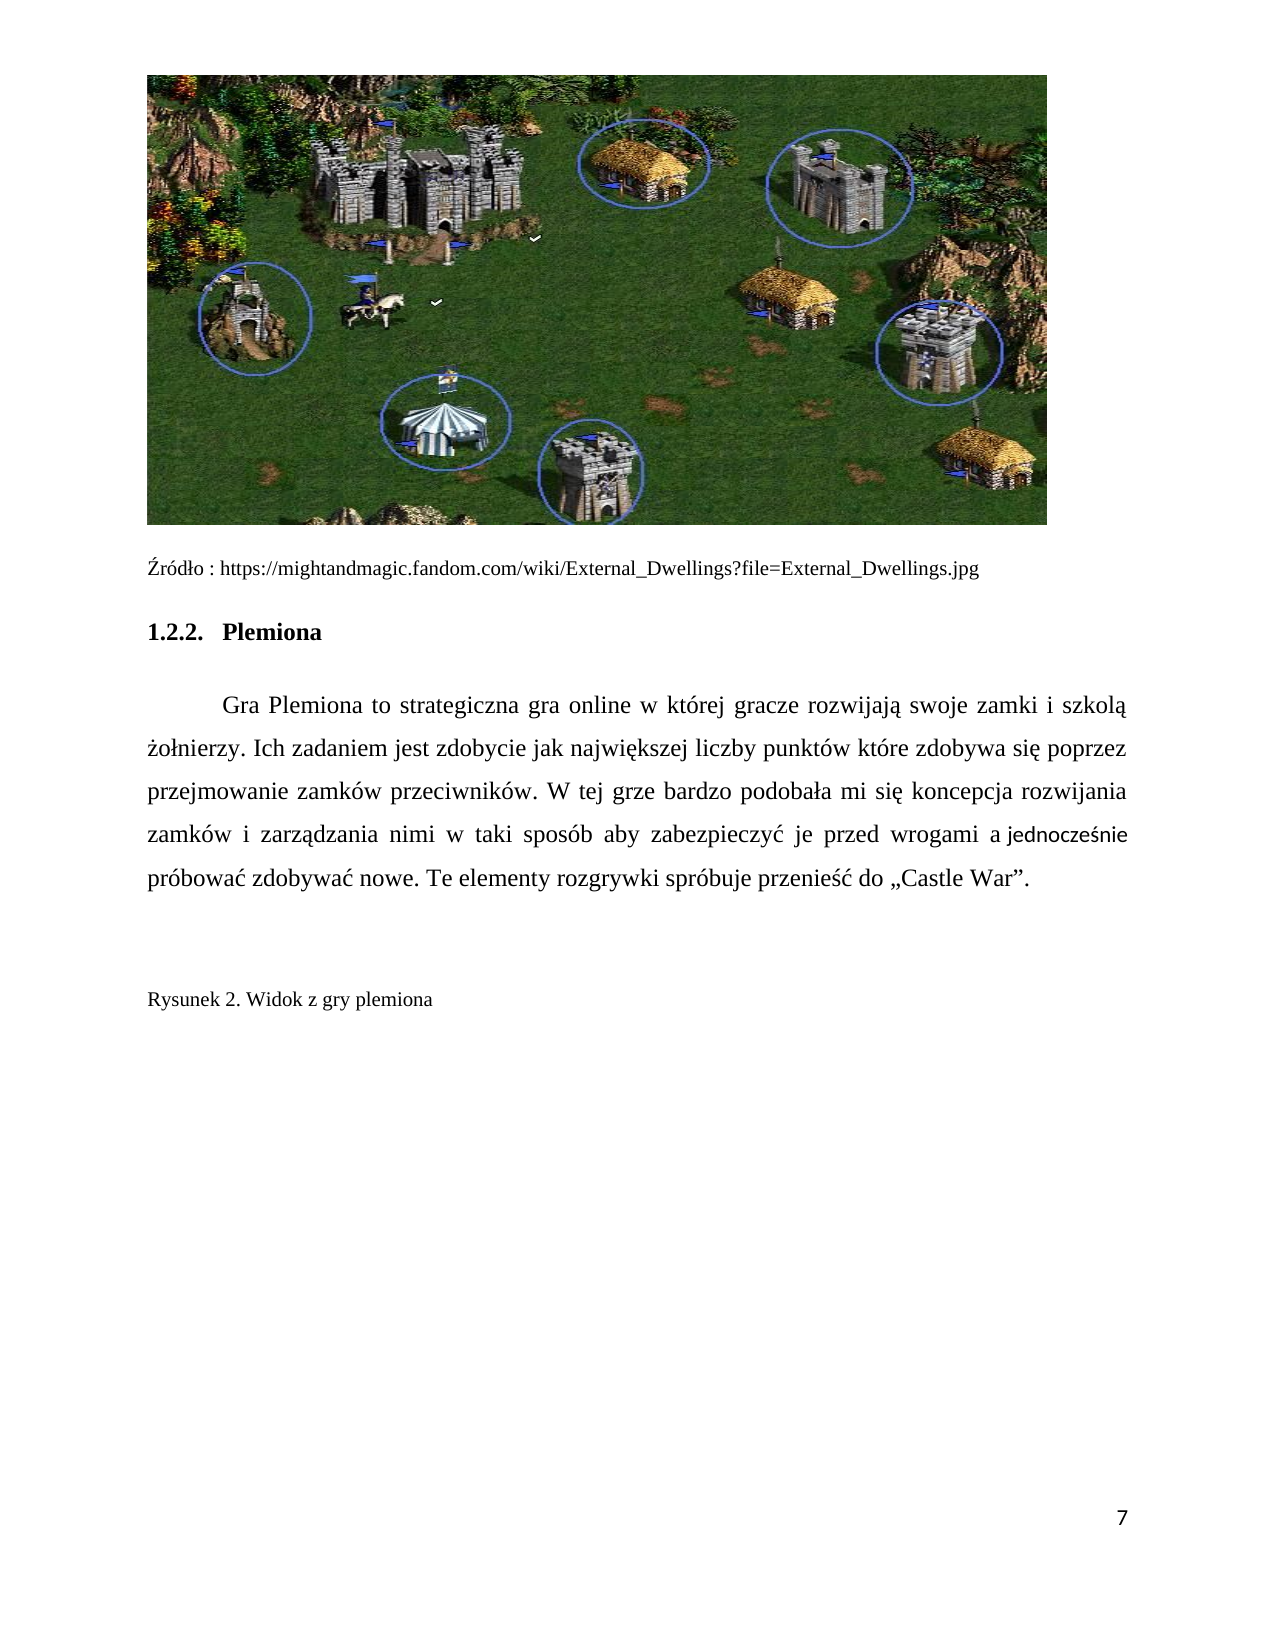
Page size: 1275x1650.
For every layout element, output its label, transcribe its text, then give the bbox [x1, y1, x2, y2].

list Plemiona [147, 617, 1128, 645]
text Gra Plemiona to strategiczna gra online w której gracze rozwijają swoje zamki i szkolą żołnierzy. Ich zadaniem jest zdobycie jak największej liczby punktów które zdobywa się poprzez przejmowanie zamków przeciwników. W tej grze bardzo podobała mi się koncepcja rozwijania zamków i zarządzania nimi w taki sposób aby zabezpieczyć je przed wrogami a jednocześnie próbować zdobywać nowe. Te elementy rozgrywki spróbuje przenieść do „Castle War”. [147, 690, 1128, 892]
text Źródło : https://mightandmagic.fandom.com/wiki/External_Dwellings?file=External_Dwellings.jpg [147, 556, 1128, 580]
text Rysunek 2. Widok z gry plemiona [72, 987, 1128, 1011]
